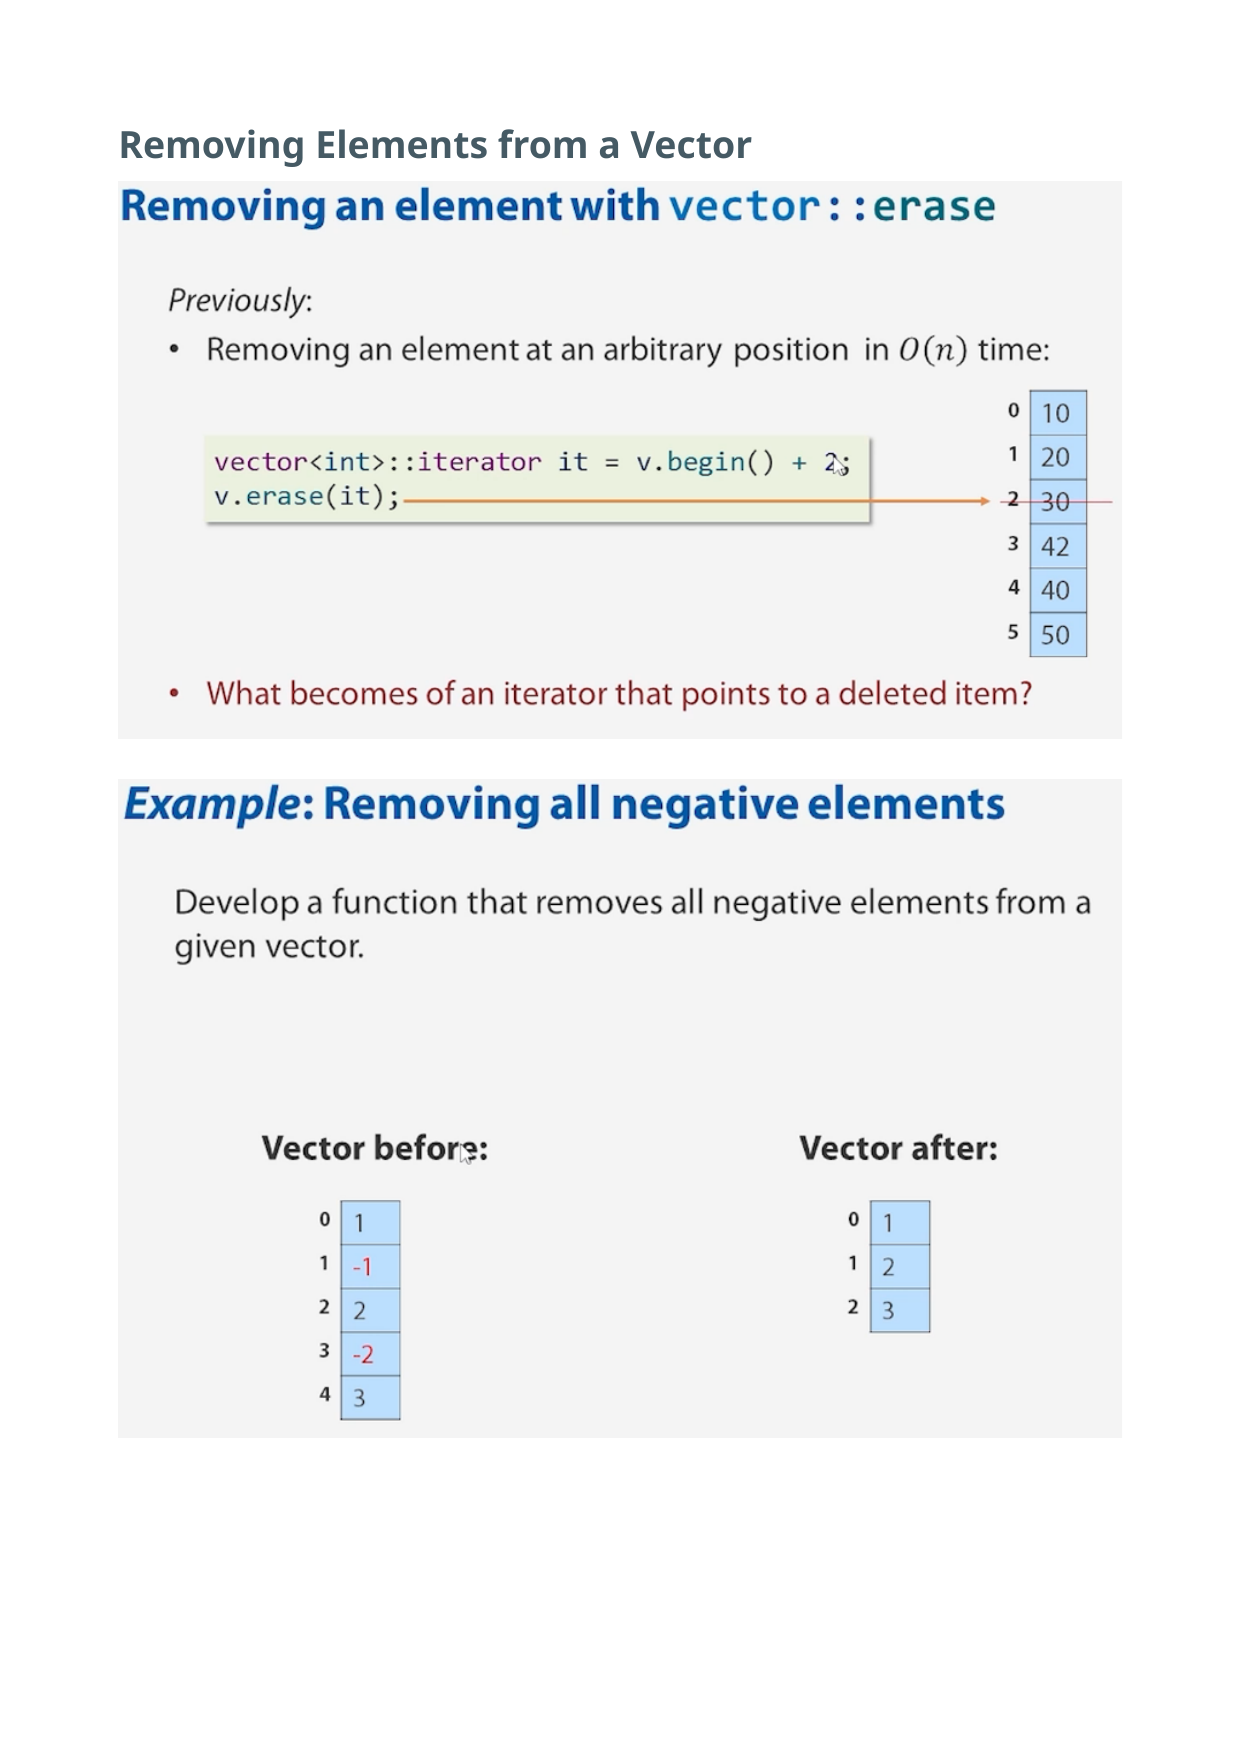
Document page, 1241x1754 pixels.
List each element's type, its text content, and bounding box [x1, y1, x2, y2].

subtitle Removing Elements from a Vector [118, 118, 1122, 169]
picture [118, 181, 1123, 739]
picture [118, 779, 1123, 1438]
